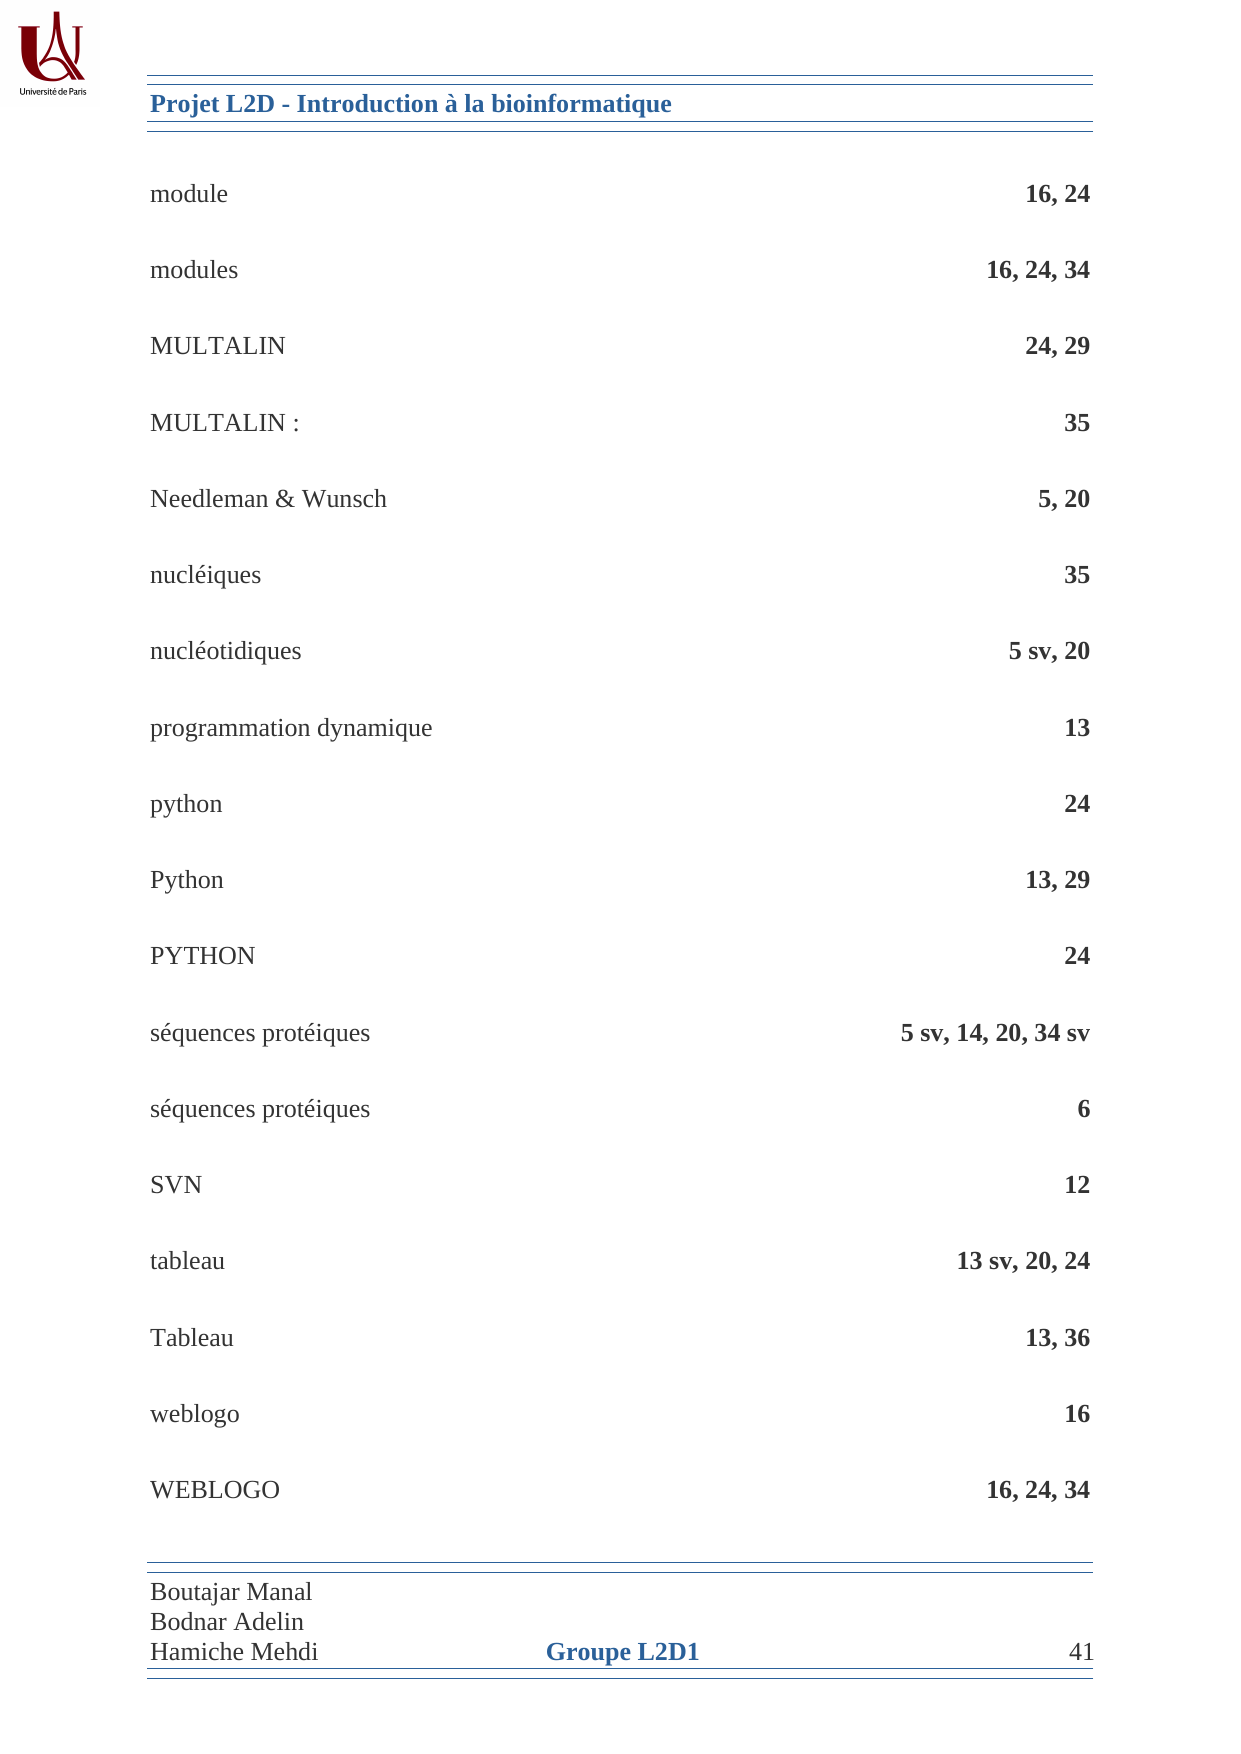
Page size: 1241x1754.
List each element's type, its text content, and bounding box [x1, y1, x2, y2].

text python 24 [150, 788, 1090, 818]
text tableau 13 sv, 20, 24 [150, 1245, 1090, 1275]
text programmation dynamique 13 [150, 712, 1090, 742]
text Python 13, 29 [150, 864, 1090, 894]
text weblogo 16 [150, 1398, 1090, 1428]
text Needleman & Wunsch 5, 20 [150, 483, 1090, 513]
text Tableau 13, 36 [150, 1322, 1090, 1352]
text modules 16, 24, 34 [150, 254, 1090, 284]
text séquences protéiques 6 [150, 1093, 1090, 1123]
text WEBLOGO 16, 24, 34 [150, 1474, 1090, 1504]
text MULTALIN : 35 [150, 407, 1090, 437]
text nucléiques 35 [150, 559, 1090, 589]
text SVN 12 [150, 1169, 1090, 1199]
picture [0, 0, 101, 107]
text PYTHON 24 [150, 940, 1090, 970]
text séquences protéiques 5 sv, 14, 20, 34 sv [150, 1017, 1090, 1047]
text MULTALIN 24, 29 [150, 330, 1090, 360]
text nucléotidiques 5 sv, 20 [150, 635, 1090, 665]
text module 16, 24 [150, 178, 1090, 208]
